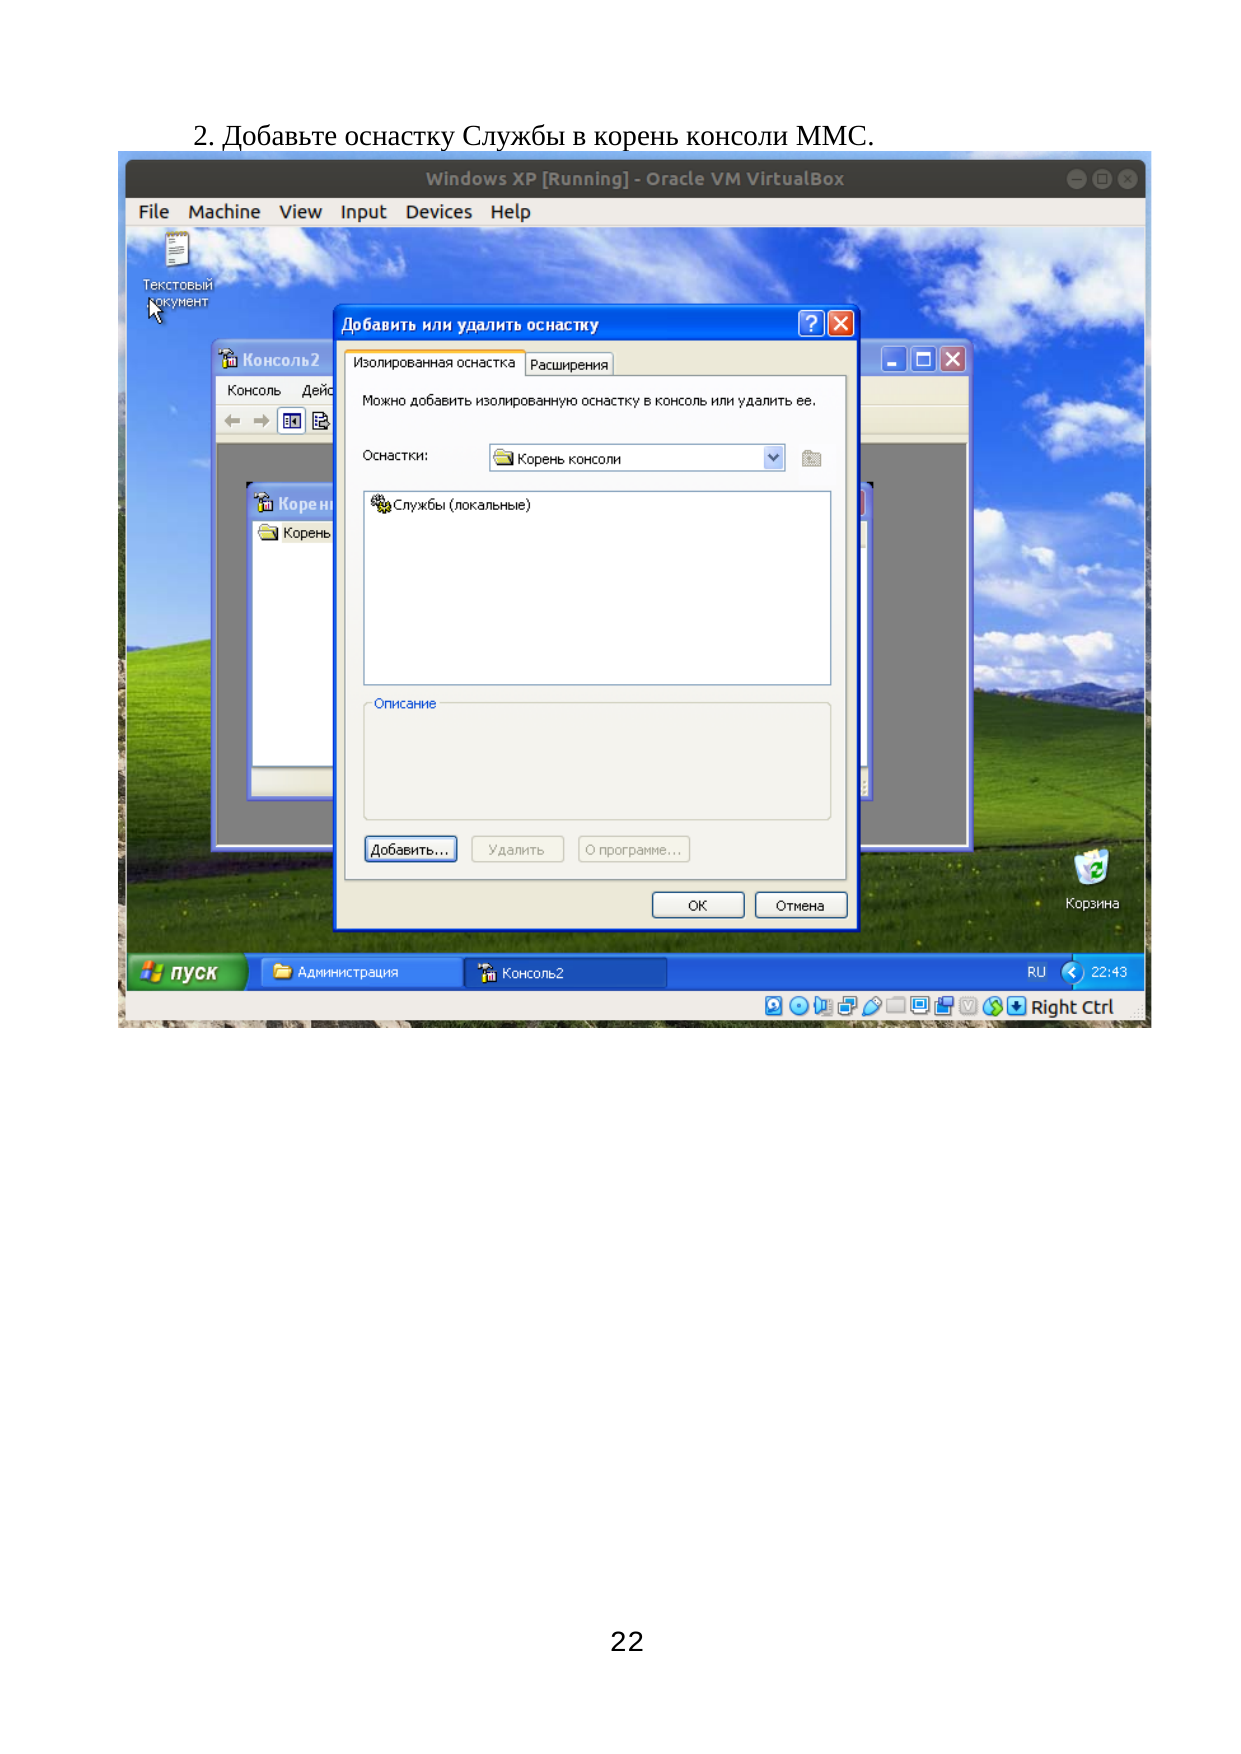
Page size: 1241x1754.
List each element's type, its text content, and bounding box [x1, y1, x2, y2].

list Добавьте оснастку Службы в корень консоли MMC. [118, 118, 1152, 151]
picture [118, 151, 1152, 1028]
